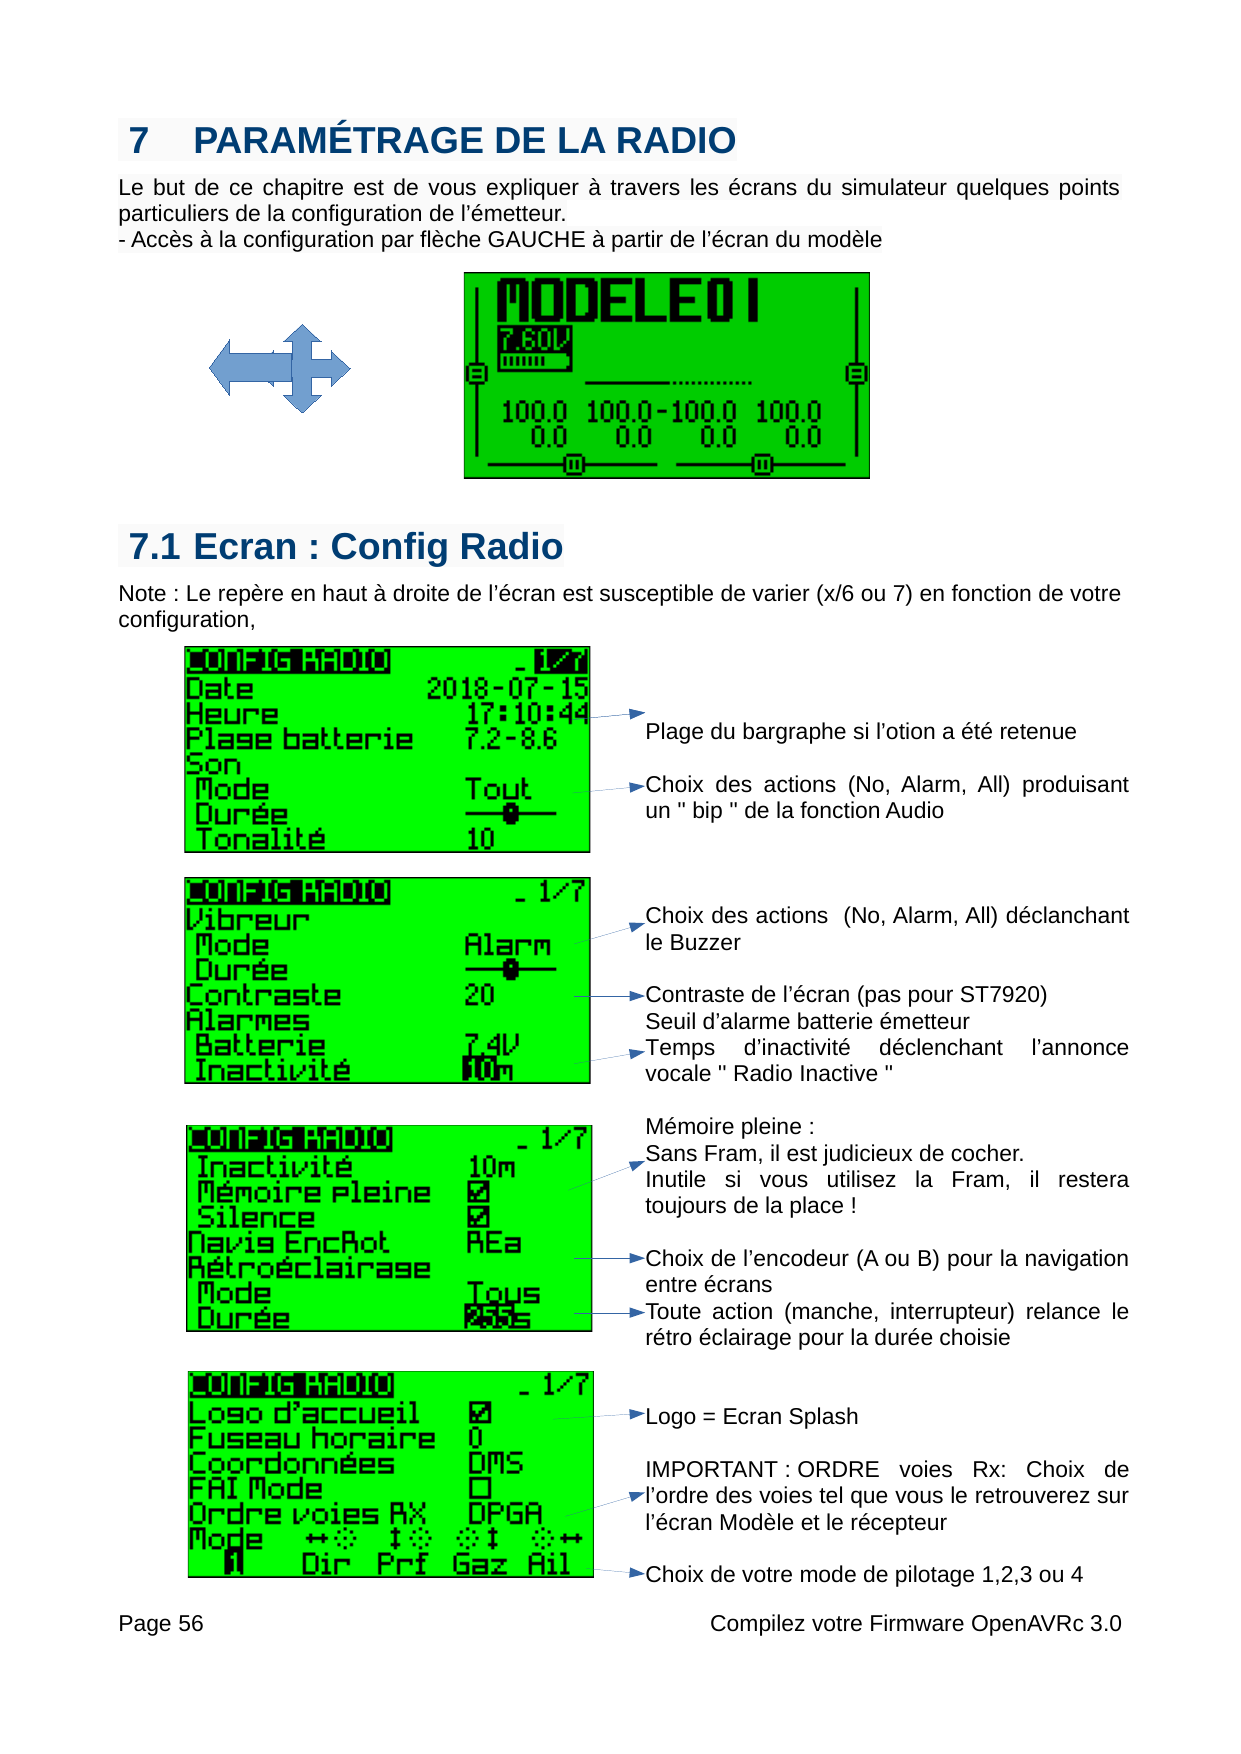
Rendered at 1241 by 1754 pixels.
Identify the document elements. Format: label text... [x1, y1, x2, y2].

text Mémoire pleine : [645, 1113, 1130, 1139]
text Toute action (manche, interrupteur) relance le rétro éclairage pour la durée choisie [645, 1298, 1130, 1350]
text Choix des actions (No, Alarm, All) produisant un '' bip '' de la fonction Audio [645, 771, 1130, 823]
subtitle PARAMÉTRAGE DE LA RADIO [118, 118, 1122, 161]
text Note : Le repère en haut à droite de l’écran est susceptible de varier (x/6 ou 7) en fonction de votre configuration, [118, 580, 1122, 632]
text IMPORTANT : ORDRE voies Rx: Choix de l’ordre des voies tel que vous le retrouverez sur l’écran Modèle et le récepteur [645, 1456, 1130, 1535]
text Contraste de l’écran (pas pour ST7920) [645, 981, 1130, 1008]
text Le but de ce chapitre est de vous expliquer à travers les écrans du simulateur quelques points particuliers de la configuration de l’émetteur. [118, 174, 1122, 226]
text - Accès à la configuration par flèche GAUCHE à partir de l’écran du modèle [118, 226, 1122, 253]
picture [463, 272, 870, 479]
text Choix de votre mode de pilotage 1,2,3 ou 4 [645, 1561, 1130, 1587]
text Inutile si vous utilisez la Fram, il restera toujours de la place ! [645, 1166, 1130, 1218]
text Choix de l’encodeur (A ou B) pour la navigation entre écrans [645, 1245, 1130, 1298]
picture [184, 877, 591, 1084]
picture [184, 646, 591, 853]
text Seuil d’alarme batterie émetteur [645, 1008, 1130, 1034]
text Sans Fram, il est judicieux de cocher. [645, 1139, 1130, 1166]
text Plage du bargraphe si l’otion a été retenue [645, 718, 1130, 744]
picture [187, 1371, 594, 1578]
text Logo = Ecran Splash [645, 1403, 1130, 1429]
text Choix des actions (No, Alarm, All) déclanchant le Buzzer [645, 902, 1130, 955]
text Temps d’inactivité déclenchant l’annonce vocale '' Radio Inactive '' [645, 1034, 1130, 1087]
picture [186, 1125, 593, 1332]
subtitle Ecran : Config Radio [118, 524, 1122, 567]
